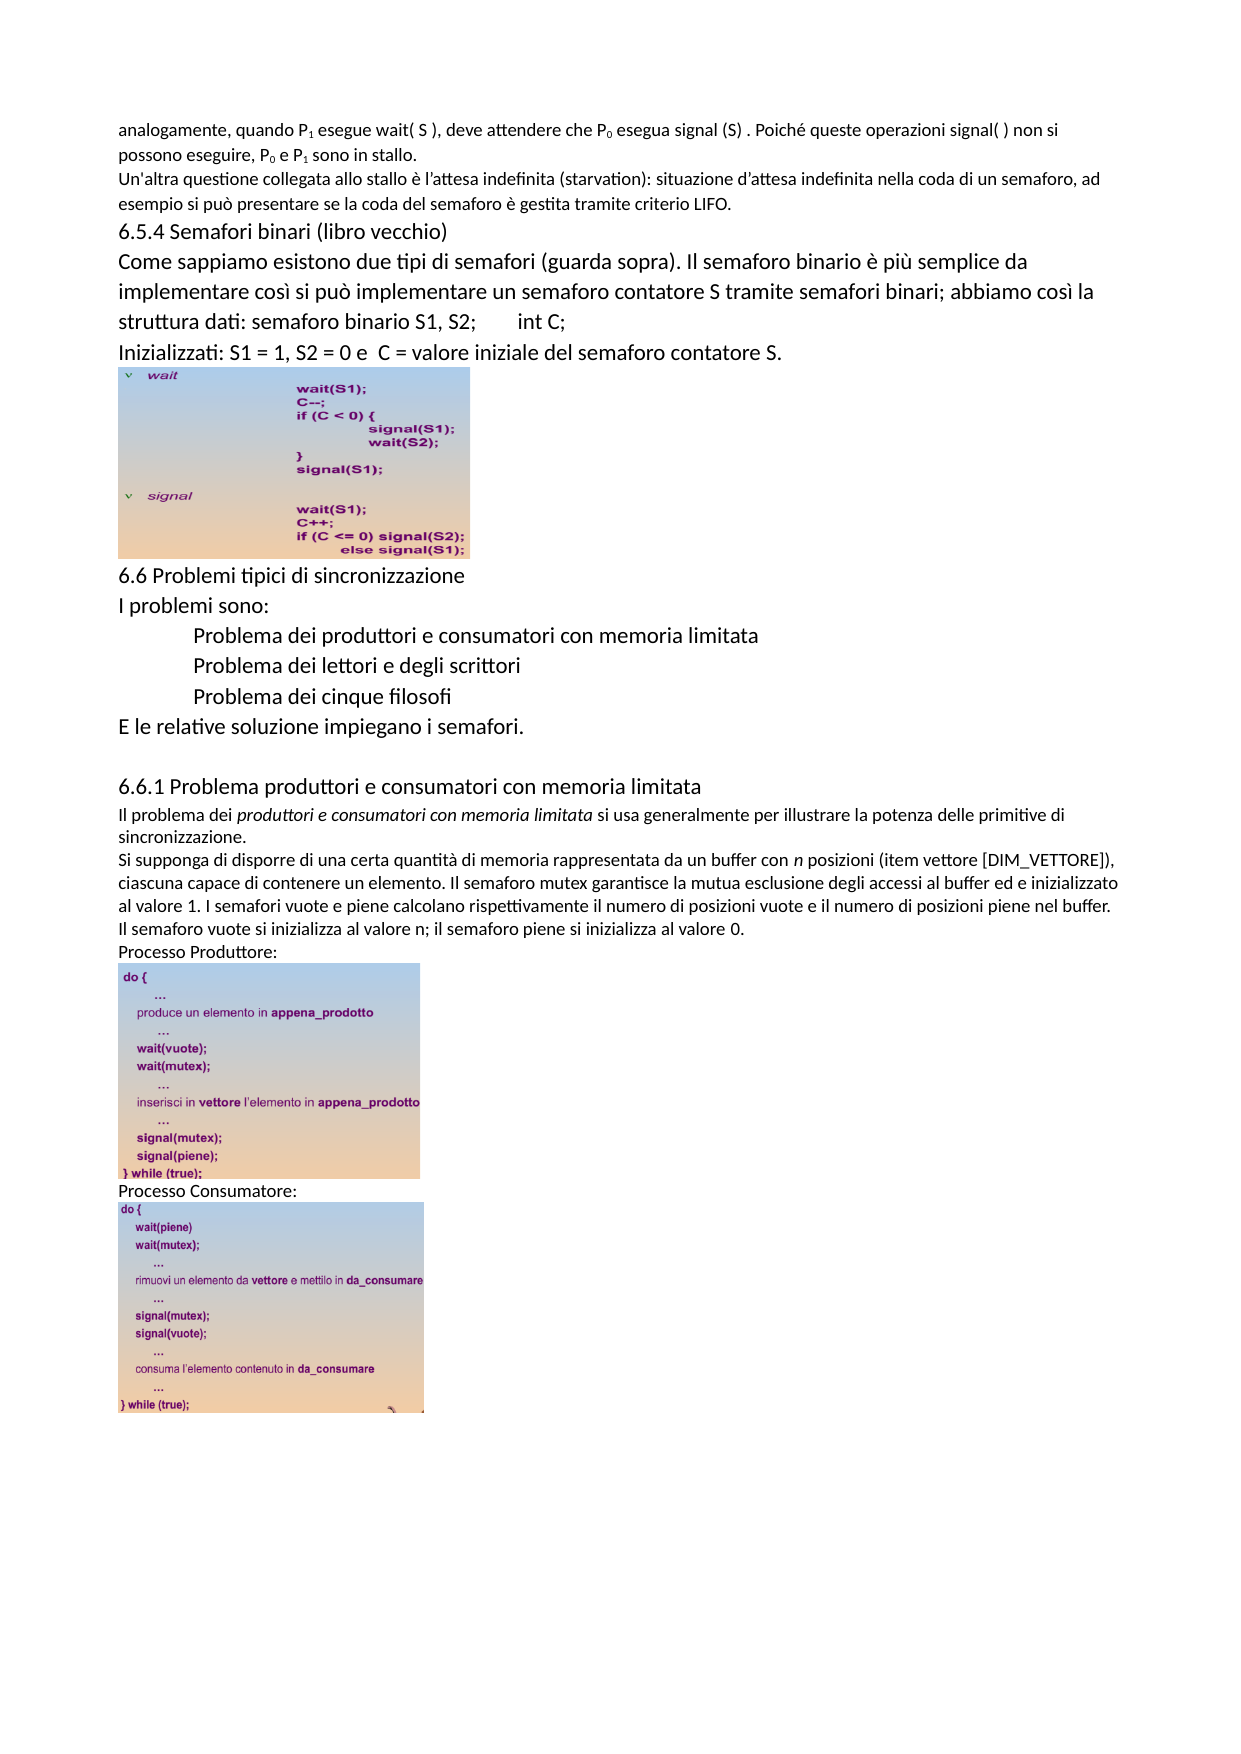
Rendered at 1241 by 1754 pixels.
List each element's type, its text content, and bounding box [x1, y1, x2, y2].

list Problema dei cinque filosofi [193, 682, 1122, 710]
text Processo Consumatore: [118, 1179, 1122, 1202]
text I problemi sono: [118, 591, 1122, 619]
picture [118, 367, 471, 559]
text Un'altra questione collegata allo stallo è l’attesa indefinita (starvation): situazione d’attesa indefinita nella coda di un semaforo, ad esempio si può presentare se la coda del semaforo è gestita tramite criterio LIFO. [118, 167, 1122, 215]
list Problema dei lettori e degli scrittori [193, 652, 1122, 680]
text Come sappiamo esistono due tipi di semafori (guarda sopra). Il semaforo binario è più semplice da implementare così si può implementare un semaforo contatore S tramite semafori binari; abbiamo così la struttura dati: semaforo binario S1, S2; int C; [118, 247, 1122, 336]
text Inizializzati: S1 = 1, S2 = 0 e C = valore iniziale del semaforo contatore S. [118, 338, 1122, 366]
text Si supponga di disporre di una certa quantità di memoria rappresentata da un buffer con n posizioni (item vettore [DIM_VETTORE]), ciascuna capace di contenere un elemento. Il semaforo mutex garantisce la mutua esclusione degli accessi al buffer ed e inizializzato al valore 1. I semafori vuote e piene calcolano rispettivamente il numero di posizioni vuote e il numero di posizioni piene nel buffer. Il semaforo vuote si inizializza al valore n; il semaforo piene si inizializza al valore 0. [118, 848, 1122, 940]
text 6.5.4 Semafori binari (libro vecchio) [118, 217, 1122, 245]
text Processo Produttore: [118, 940, 1122, 963]
text analogamente, quando P1 esegue wait( S ), deve attendere che P0 esegua signal (S) . Poiché queste operazioni signal( ) non si possono eseguire, P0 e P1 sono in stallo. [118, 118, 1122, 166]
text 6.6.1 Problema produttori e consumatori con memoria limitata [118, 772, 1122, 801]
text 6.6 Problemi tipici di sincronizzazione [118, 561, 1122, 589]
text E le relative soluzione impiegano i semafori. [118, 712, 1122, 740]
picture [118, 963, 421, 1179]
picture [118, 1202, 424, 1413]
list Problema dei produttori e consumatori con memoria limitata [193, 621, 1122, 649]
text Il problema dei produttori e consumatori con memoria limitata si usa generalmente per illustrare la potenza delle primitive di sincronizzazione. [118, 803, 1122, 848]
